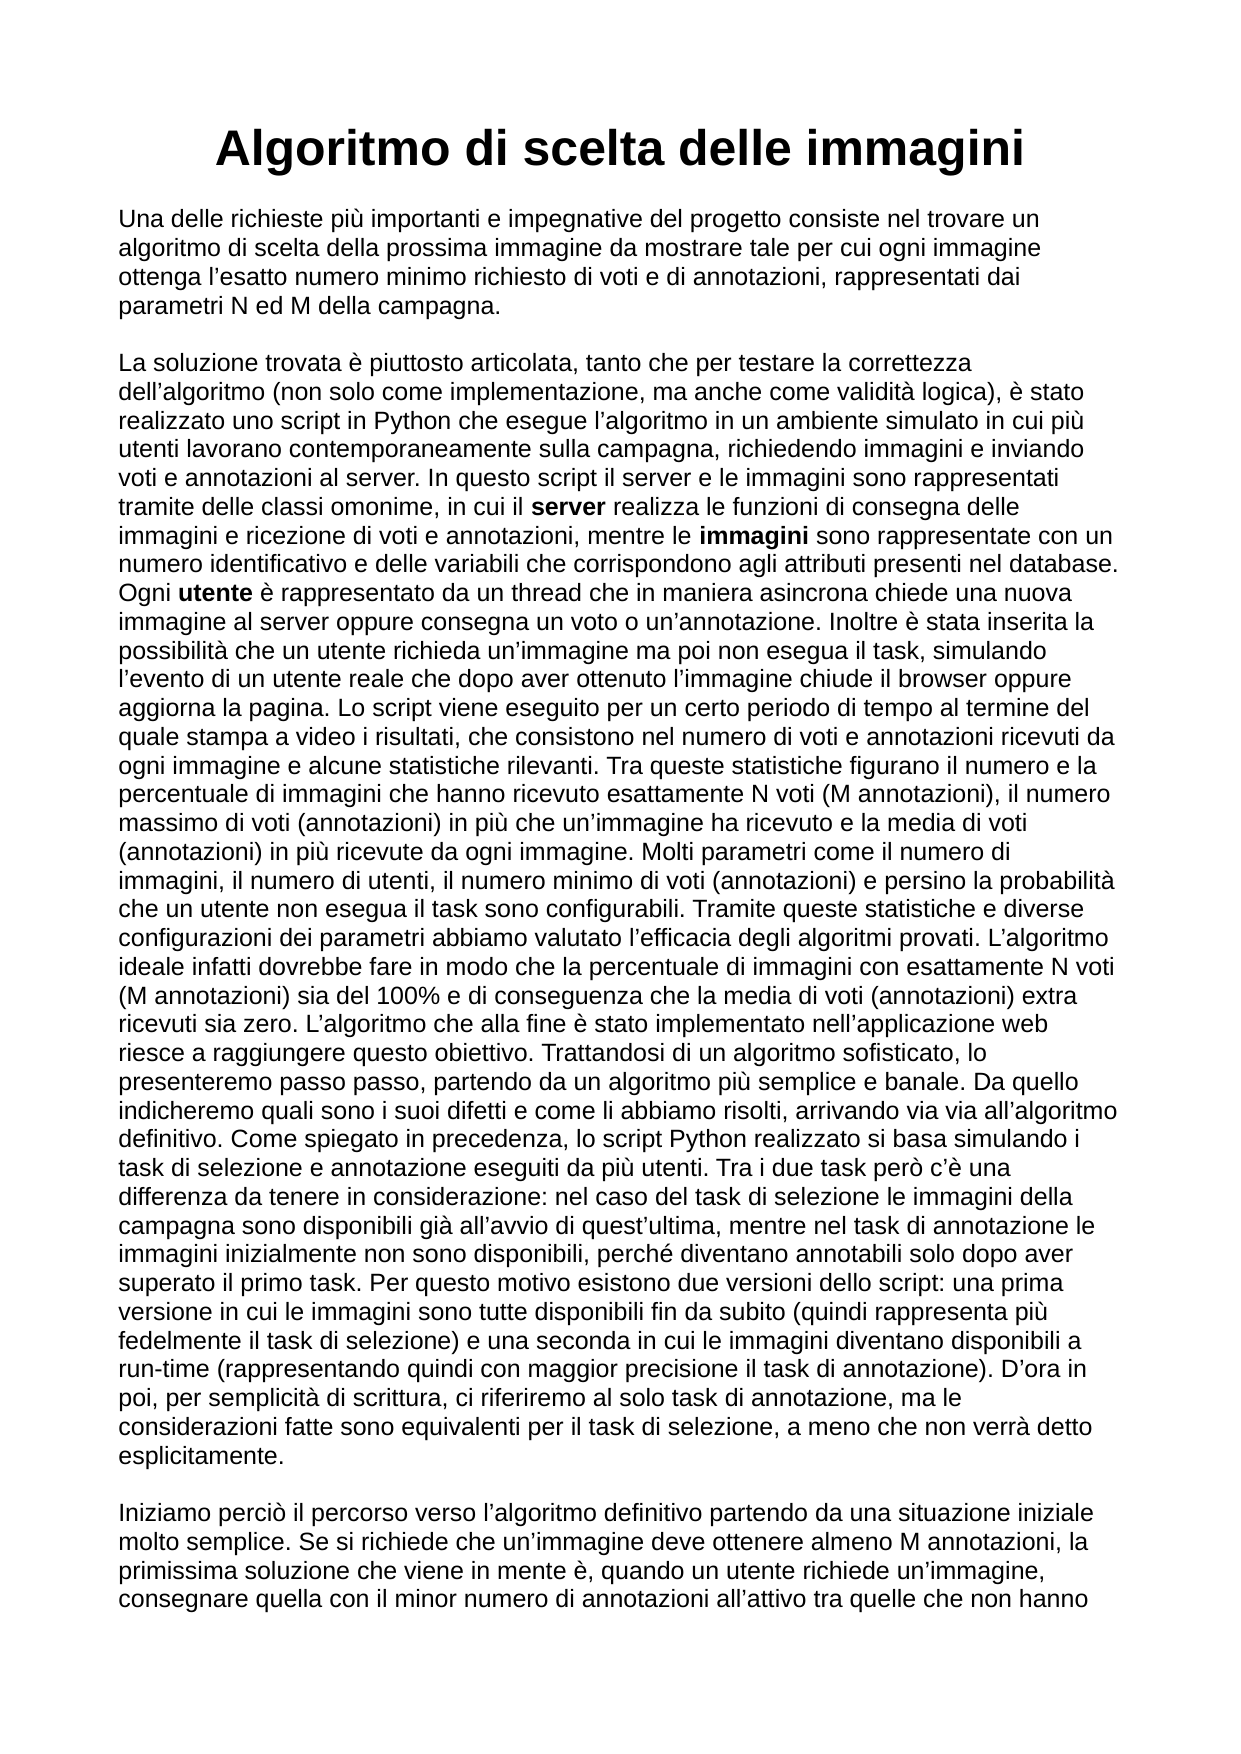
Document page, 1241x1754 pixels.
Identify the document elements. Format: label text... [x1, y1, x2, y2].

text La soluzione trovata è piuttosto articolata, tanto che per testare la correttezza dell’algoritmo (non solo come implementazione, ma anche come validità logica), è stato realizzato uno script in Python che esegue l’algoritmo in un ambiente simulato in cui più utenti lavorano contemporaneamente sulla campagna, richiedendo immagini e inviando voti e annotazioni al server. In questo script il server e le immagini sono rappresentati tramite delle classi omonime, in cui il server realizza le funzioni di consegna delle immagini e ricezione di voti e annotazioni, mentre le immagini sono rappresentate con un numero identificativo e delle variabili che corrispondono agli attributi presenti nel database. Ogni utente è rappresentato da un thread che in maniera asincrona chiede una nuova immagine al server oppure consegna un voto o un’annotazione. Inoltre è stata inserita la possibilità che un utente richieda un’immagine ma poi non esegua il task, simulando l’evento di un utente reale che dopo aver ottenuto l’immagine chiude il browser oppure aggiorna la pagina. Lo script viene eseguito per un certo periodo di tempo al termine del quale stampa a video i risultati, che consistono nel numero di voti e annotazioni ricevuti da ogni immagine e alcune statistiche rilevanti. Tra queste statistiche figurano il numero e la percentuale di immagini che hanno ricevuto esattamente N voti (M annotazioni), il numero massimo di voti (annotazioni) in più che un’immagine ha ricevuto e la media di voti (annotazioni) in più ricevute da ogni immagine. Molti parametri come il numero di immagini, il numero di utenti, il numero minimo di voti (annotazioni) e persino la probabilità che un utente non esegua il task sono configurabili. Tramite queste statistiche e diverse configurazioni dei parametri abbiamo valutato l’efficacia degli algoritmi provati. L’algoritmo ideale infatti dovrebbe fare in modo che la percentuale di immagini con esattamente N voti (M annotazioni) sia del 100% e di conseguenza che la media di voti (annotazioni) extra ricevuti sia zero. L’algoritmo che alla fine è stato implementato nell’applicazione web riesce a raggiungere questo obiettivo. Trattandosi di un algoritmo sofisticato, lo presenteremo passo passo, partendo da un algoritmo più semplice e banale. Da quello indicheremo quali sono i suoi difetti e come li abbiamo risolti, arrivando via via all’algoritmo definitivo. Come spiegato in precedenza, lo script Python realizzato si basa simulando i task di selezione e annotazione eseguiti da più utenti. Tra i due task però c’è una differenza da tenere in considerazione: nel caso del task di selezione le immagini della campagna sono disponibili già all’avvio di quest’ultima, mentre nel task di annotazione le immagini inizialmente non sono disponibili, perché diventano annotabili solo dopo aver superato il primo task. Per questo motivo esistono due versioni dello script: una prima versione in cui le immagini sono tutte disponibili fin da subito (quindi rappresenta più fedelmente il task di selezione) e una seconda in cui le immagini diventano disponibili a run-time (rappresentando quindi con maggior precisione il task di annotazione). D’ora in poi, per semplicità di scrittura, ci riferiremo al solo task di annotazione, ma le considerazioni fatte sono equivalenti per il task di selezione, a meno che non verrà detto esplicitamente. [118, 348, 1122, 1469]
text Algoritmo di scelta delle immagini [118, 118, 1122, 176]
text Iniziamo perciò il percorso verso l’algoritmo definitivo partendo da una situazione iniziale molto semplice. Se si richiede che un’immagine deve ottenere almeno M annotazioni, la primissima soluzione che viene in mente è, quando un utente richiede un’immagine, consegnare quella con il minor numero di annotazioni all’attivo tra quelle che non hanno [118, 1498, 1122, 1613]
text Una delle richieste più importanti e impegnative del progetto consiste nel trovare un algoritmo di scelta della prossima immagine da mostrare tale per cui ogni immagine ottenga l’esatto numero minimo richiesto di voti e di annotazioni, rappresentati dai parametri N ed M della campagna. [118, 204, 1122, 319]
